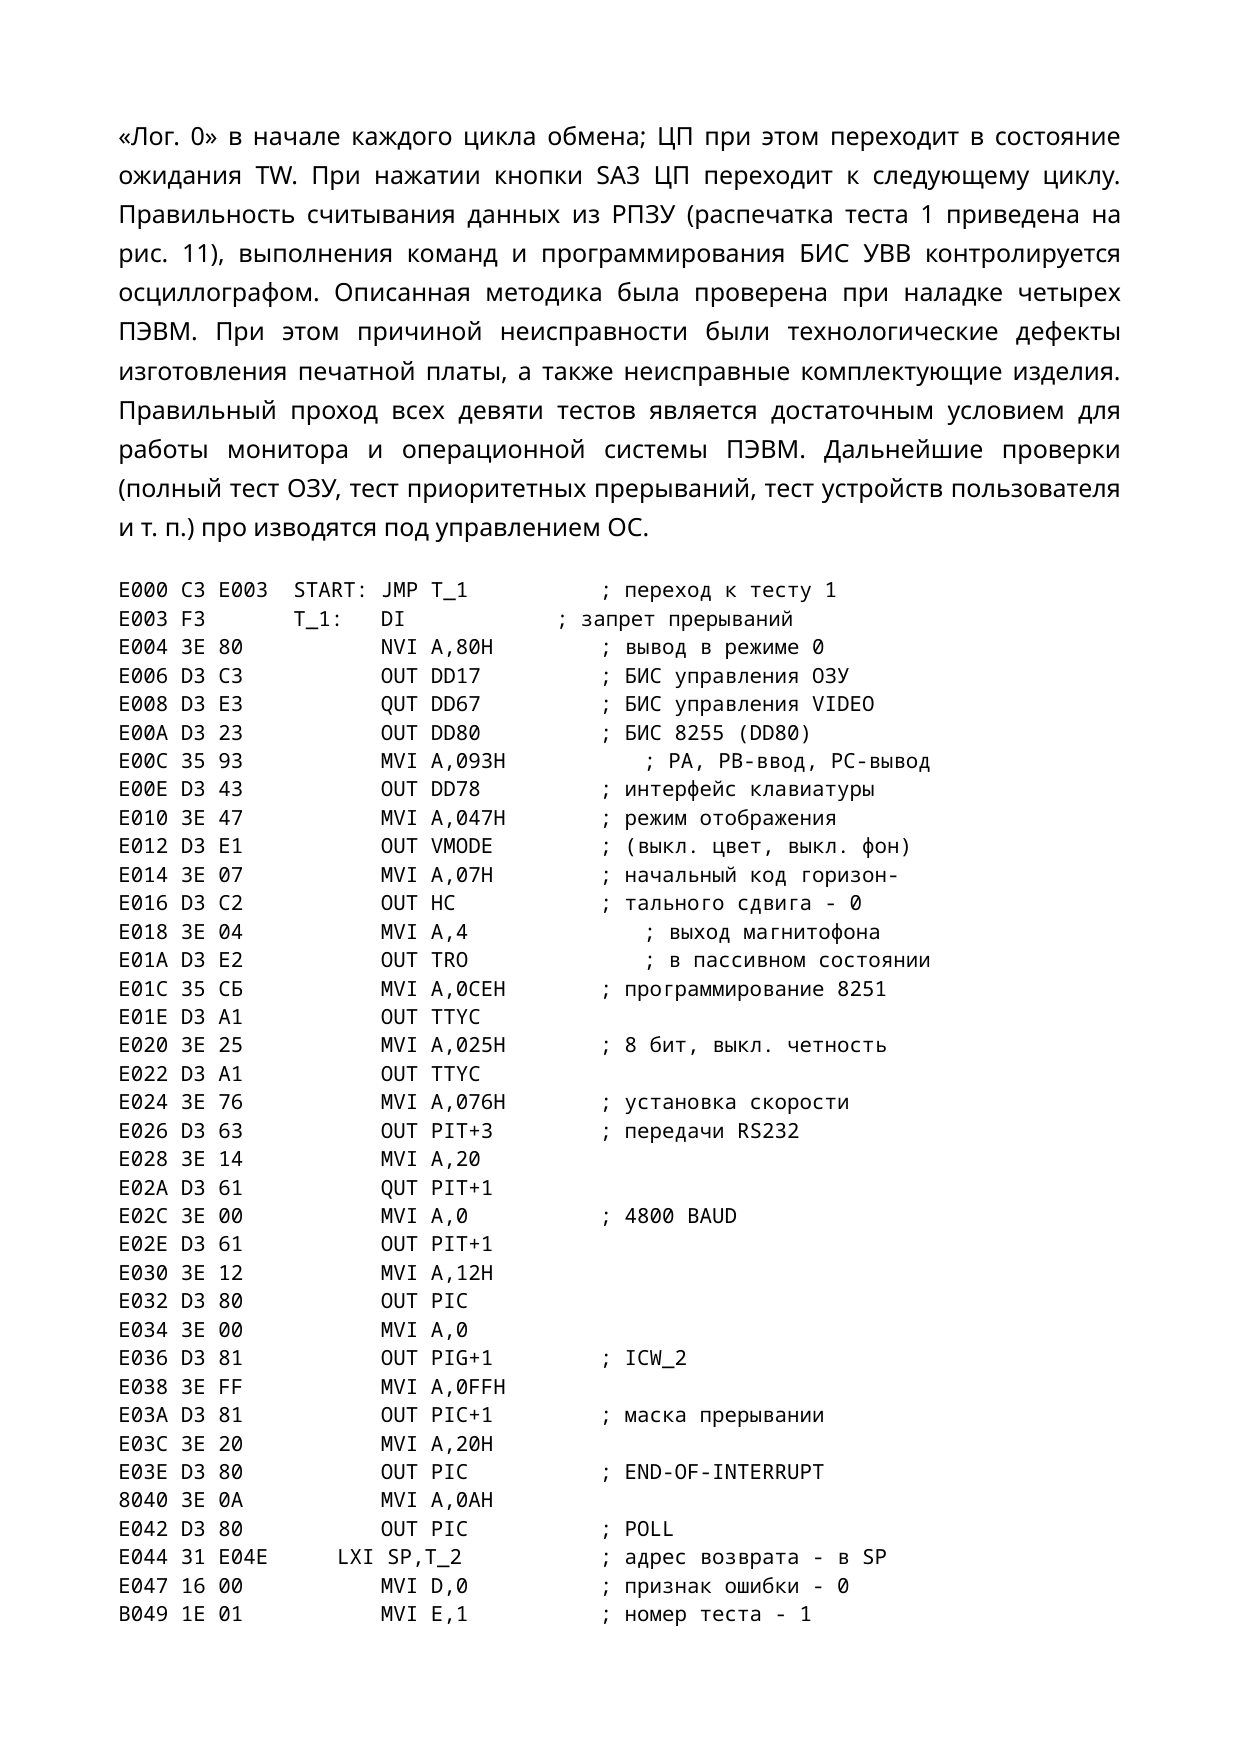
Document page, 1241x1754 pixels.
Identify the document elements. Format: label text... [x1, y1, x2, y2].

text E01C 35 СБ MVI А,0СЕН ; программирование 8251 [118, 974, 1122, 1002]
text E030 3E 12 MVI A,12H [118, 1258, 1122, 1286]
text E000 C3 E003 START: JMP T_1 ; переход к тесту 1 [118, 576, 1122, 604]
text E03C 3E 20 MVI A,20H [118, 1429, 1122, 1457]
text E028 3E 14 MVI A,20 [118, 1144, 1122, 1173]
text E022 D3 A1 OUT TTYC [118, 1059, 1122, 1087]
text E02C 3E 00 MVI A,0 ; 4800 BAUD [118, 1201, 1122, 1229]
text E038 3E FF MVI A,0FFH [118, 1372, 1122, 1400]
text E020 3E 25 MVI A,025H ; 8 бит, выкл. четность [118, 1031, 1122, 1059]
text E047 16 00 MVI D,0 ; признак ошибки - 0 [118, 1571, 1122, 1599]
text E03E D3 80 OUT PIC ; END-OF-INTERRUPT [118, 1457, 1122, 1486]
text E034 3E 00 MVI A,0 [118, 1315, 1122, 1343]
text E012 D3 E1 OUT VMODE ; (выкл. цвет, выкл. фон) [118, 831, 1122, 860]
text E02E D3 61 OUT PIT+1 [118, 1229, 1122, 1258]
text E006 D3 C3 OUT DD17 ; БИС управления ОЗУ [118, 661, 1122, 689]
text E004 3E 80 NVI A,80H ; вывод в режиме 0 [118, 632, 1122, 661]
text E003 F3 T_1: DI ; запрет прерываний [118, 604, 1122, 632]
text E014 3E 07 MVI A,07H ; начальный код горизон- [118, 860, 1122, 888]
text E042 D3 80 OUT PIC ; POLL [118, 1514, 1122, 1542]
text E044 31 E04E LXI SP,T_2 ; адрес возврата - в SP [118, 1542, 1122, 1571]
text E01A D3 E2 OUT TRO ; в пассивном состоянии [118, 945, 1122, 974]
text E03A D3 81 OUT PIC+1 ; маска прерывании [118, 1400, 1122, 1429]
text 8040 3E 0A MVI A,0AH [118, 1486, 1122, 1514]
text E00C 35 93 MVI A,093Н ; PA, PB-ввод, РС-вывод [118, 746, 1122, 774]
text E018 3E 04 MVI A,4 ; выход магнитофона [118, 917, 1122, 945]
text E024 3E 76 MVI A,076H ; установка скорости [118, 1087, 1122, 1116]
text E02A D3 61 QUT PIT+1 [118, 1173, 1122, 1201]
text E016 D3 C2 OUT HC ; тального сдвига - 0 [118, 888, 1122, 917]
text E036 D3 81 OUT PIG+1 ; ICW_2 [118, 1343, 1122, 1372]
text E026 D3 63 OUT PIT+3 ; передачи RS232 [118, 1116, 1122, 1144]
text E00Α D3 23 OUT DD80 ; БИС 8255 (DD80) [118, 718, 1122, 746]
text B049 1E 01 MVI E,1 ; номер теста - 1 [118, 1599, 1122, 1628]
text E008 D3 E3 QUT DD67 ; БИС управления VIDEO [118, 689, 1122, 718]
text E01E D3 A1 OUT TTYC [118, 1002, 1122, 1031]
text E00E D3 43 OUT DD78 ; интерфейс клавиатуры [118, 774, 1122, 803]
text E032 D3 80 OUT PIC [118, 1286, 1122, 1315]
text «Лог. 0» в начале каждого цикла обмена; ЦП при этом переходит в состояние ожидания TW. При нажатии кнопки SA3 ЦП переходит к следующему циклу. Правильность считывания данных из РПЗУ (распечатка теста 1 приведена на рис. 11), выполнения команд и программирования БИС УВВ контролируется осциллографом. Описанная методика была проверена при наладке четырех ПЭВМ. При этом причиной неисправности были технологические дефекты изготовления печатной платы, а также неисправные комплектующие изделия. Правильный проход всех девяти тестов является достаточным условием для работы монитора и операционной системы ПЭВМ. Дальнейшие проверки (полный тест ОЗУ, тест приоритетных прерываний, тест устройств пользователя и т. п.) про изводятся под управлением ОС. [118, 118, 1122, 544]
text E010 3E 47 MVI A,047H ; режим отображения [118, 803, 1122, 831]
